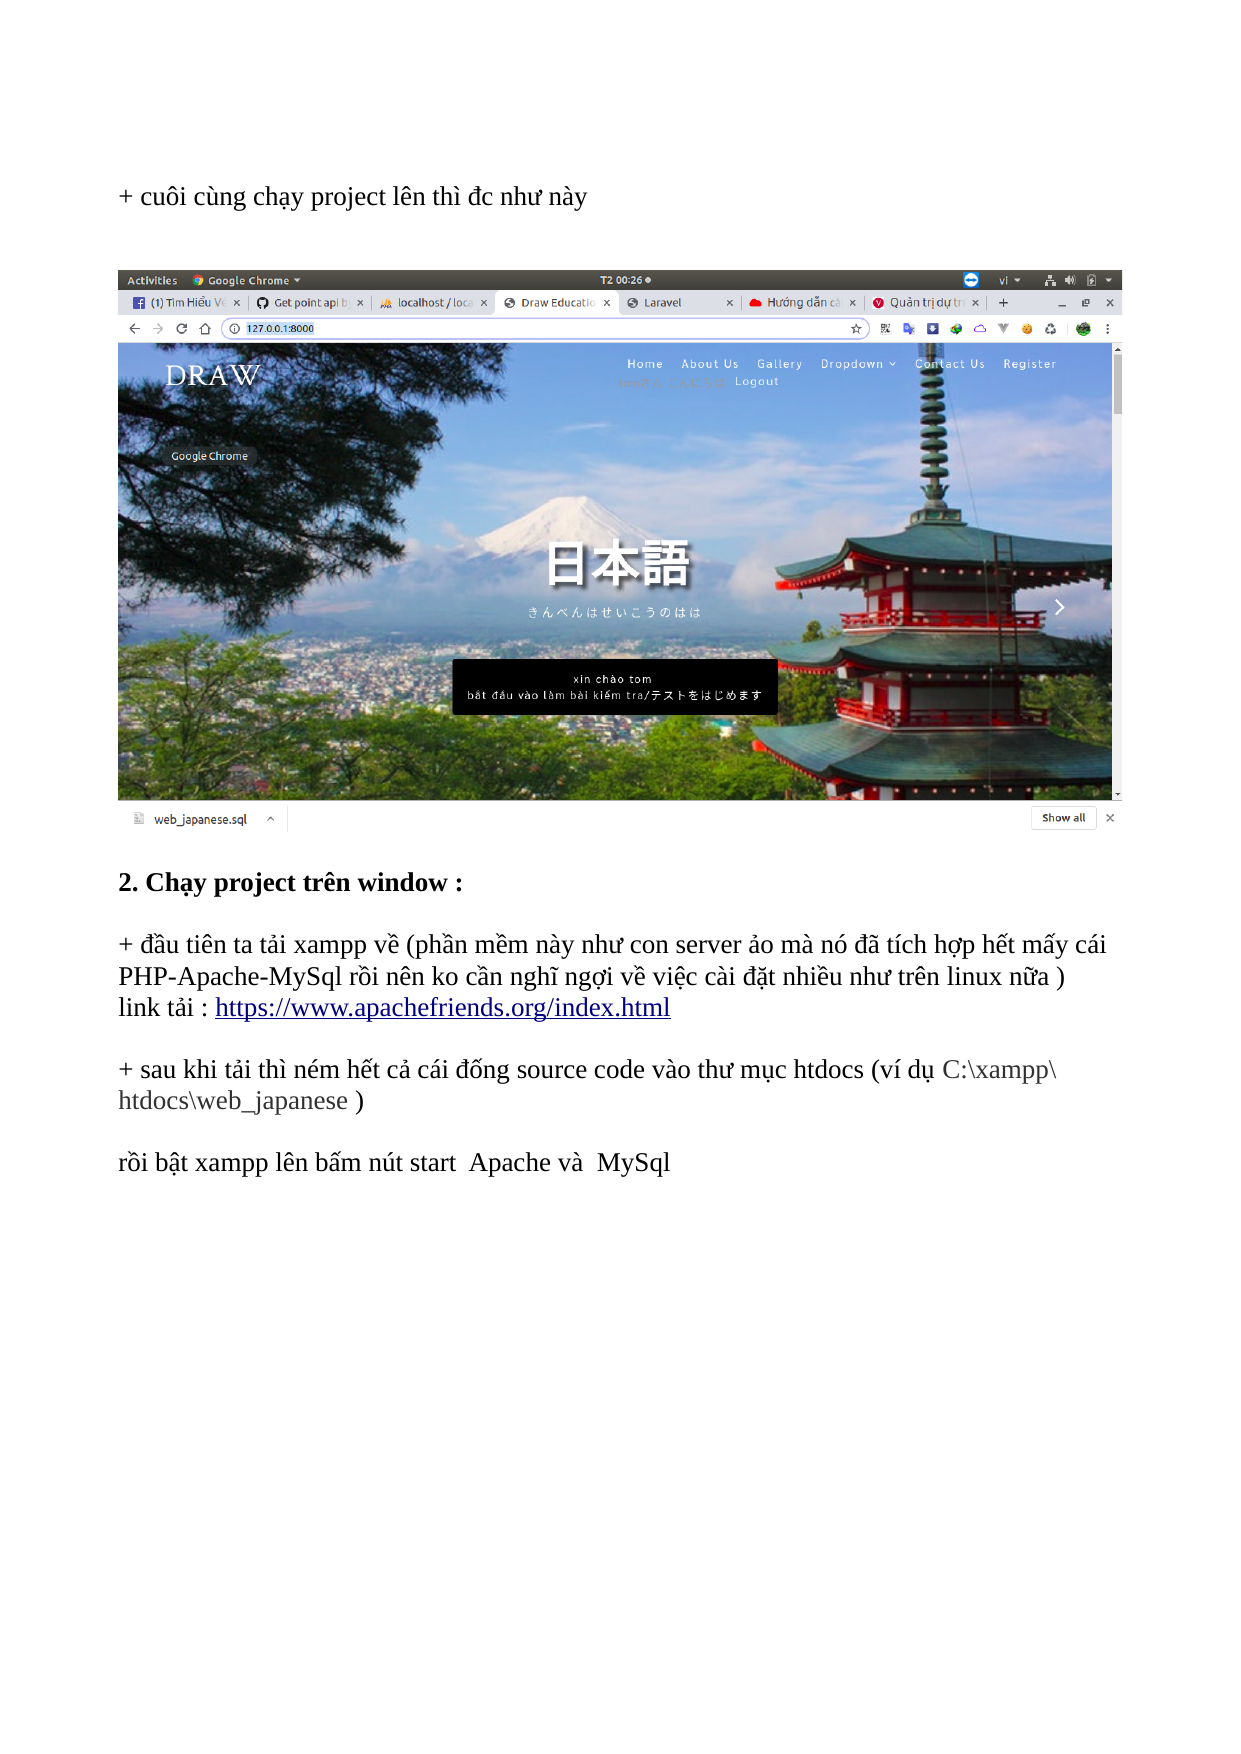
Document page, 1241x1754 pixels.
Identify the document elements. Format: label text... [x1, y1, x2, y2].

text link tải : https://www.apachefriends.org/index.html [118, 991, 1122, 1022]
text + cuôi cùng chạy project lên thì đc như này [118, 180, 1122, 212]
picture [118, 270, 1123, 836]
text 2. Chạy project trên window : [118, 866, 1122, 897]
text + sau khi tải thì ném hết cả cái đống source code vào thư mục htdocs (ví dụ C:\xampp\htdocs\web_japanese ) [118, 1053, 1122, 1115]
text + đầu tiên ta tải xampp về (phần mềm này như con server ảo mà nó đã tích hợp hết mấy cái PHP-Apache-MySql rồi nên ko cần nghĩ ngợi về việc cài đặt nhiều như trên linux nữa ) [118, 928, 1122, 991]
text rồi bật xampp lên bấm nút start Apache và MySql [118, 1147, 1122, 1178]
